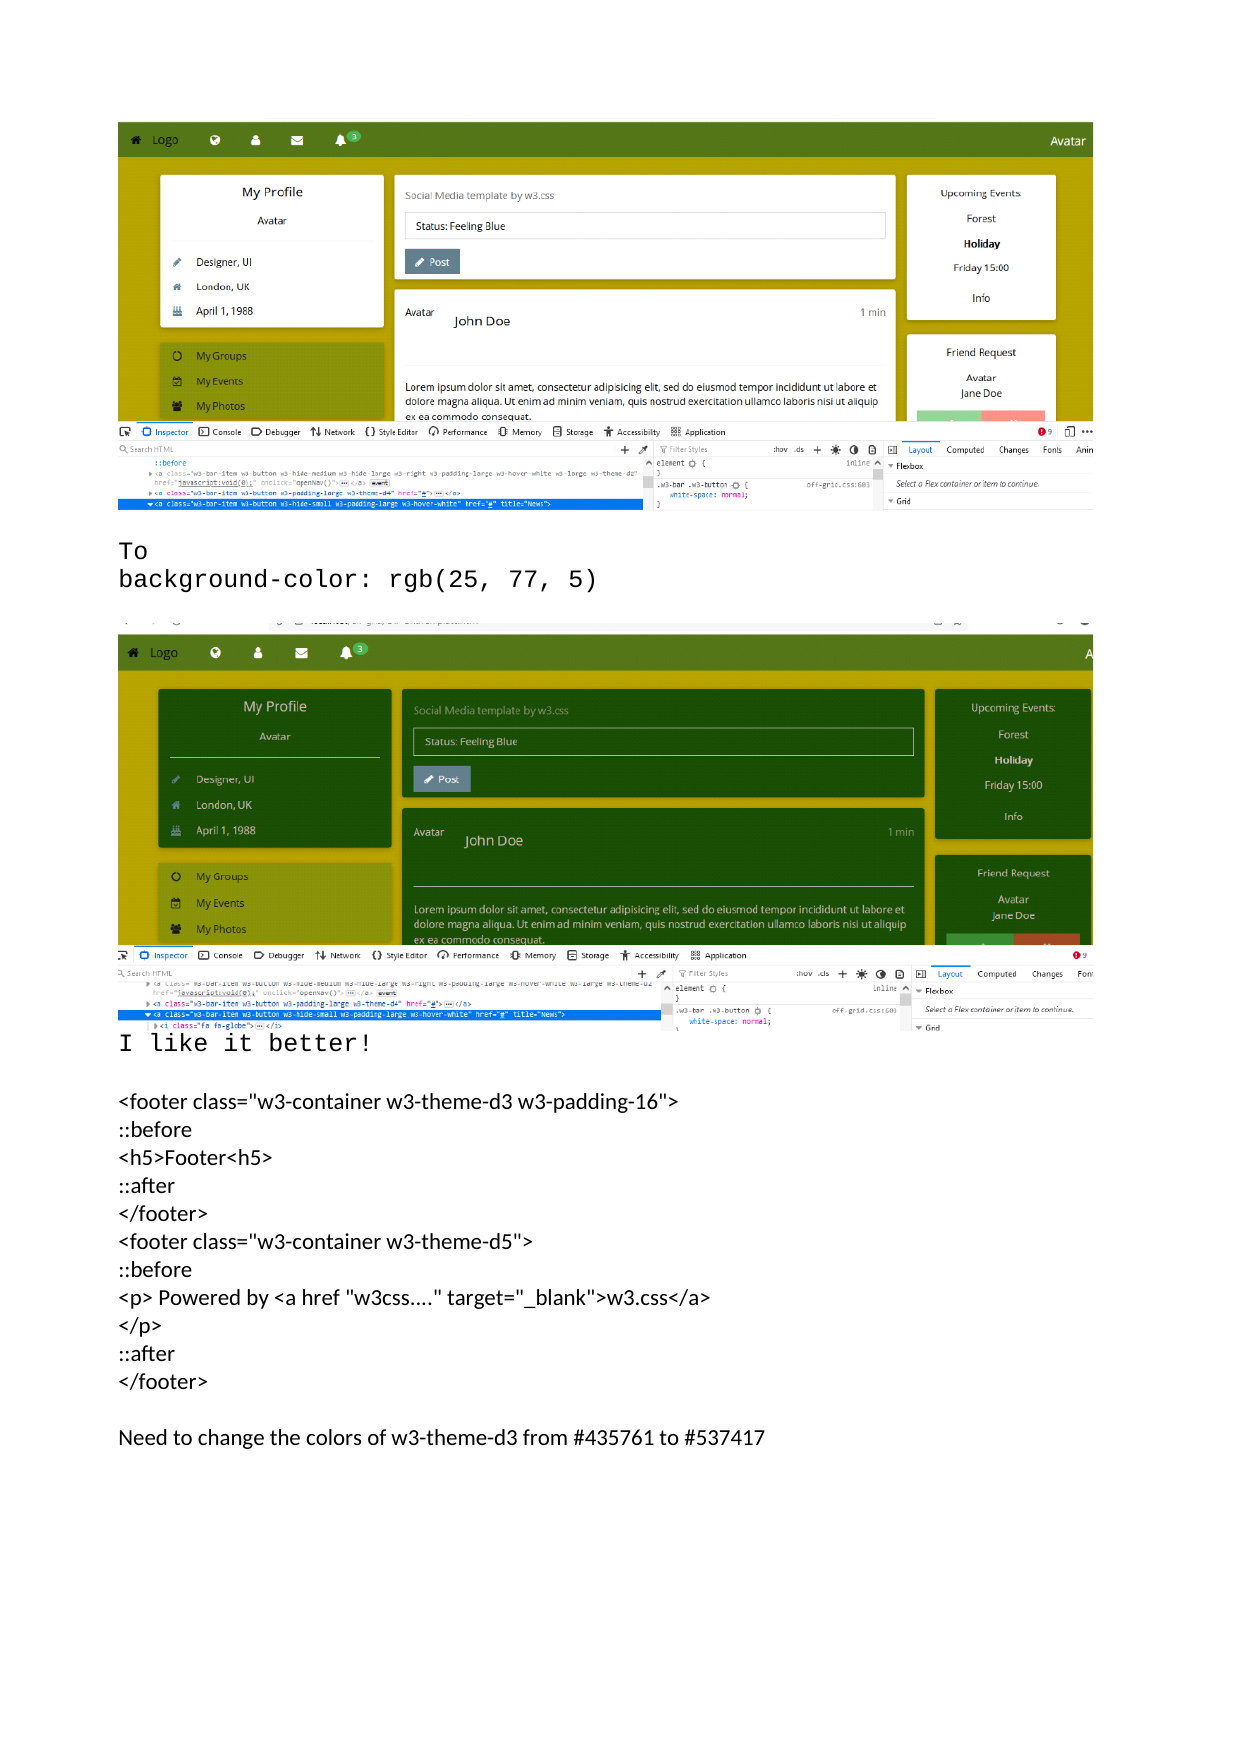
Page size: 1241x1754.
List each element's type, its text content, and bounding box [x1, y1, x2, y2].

text ::after [118, 1171, 1122, 1199]
text To [118, 538, 1122, 567]
text <p> Powered by <a href "w3css...." target="_blank">w3.css</a> [118, 1283, 1122, 1311]
text ::before [118, 1255, 1122, 1283]
text </footer> [118, 1367, 1122, 1395]
text background-color: rgb(25, 77, 5) [118, 567, 1122, 595]
text ::after [118, 1339, 1122, 1367]
text ::before [118, 1115, 1122, 1143]
text <footer class="w3-container w3-theme-d5"> [118, 1227, 1122, 1255]
text <footer class="w3-container w3-theme-d3 w3-padding-16"> [118, 1087, 1122, 1115]
text Need to change the colors of w3-theme-d3 from #435761 to #537417 [118, 1423, 1122, 1451]
text I like it better! [118, 1031, 1122, 1059]
text </footer> [118, 1199, 1122, 1227]
text </p> [118, 1311, 1122, 1339]
text <h5>Footer<h5> [118, 1143, 1122, 1171]
